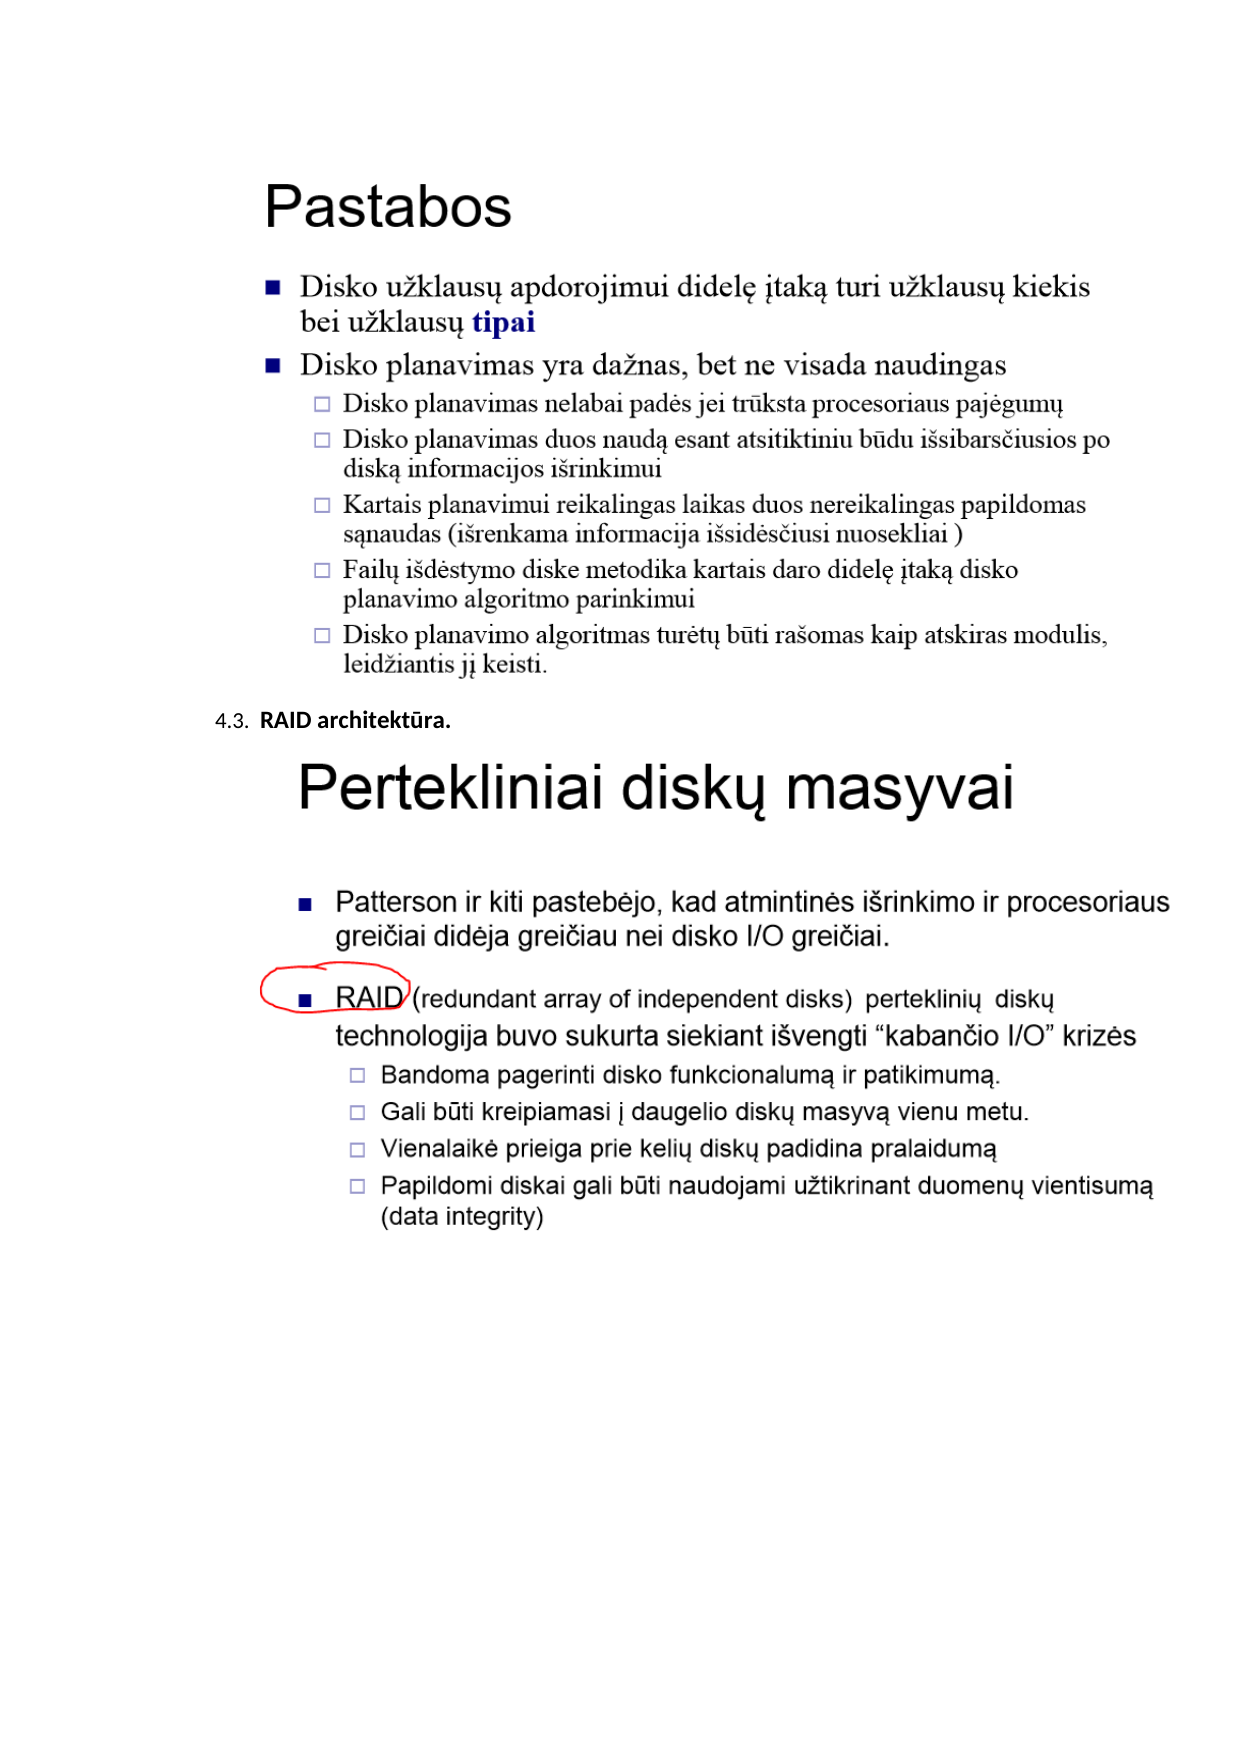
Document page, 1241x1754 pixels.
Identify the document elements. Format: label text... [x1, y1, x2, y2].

list RAID architektūra. [215, 704, 1181, 734]
